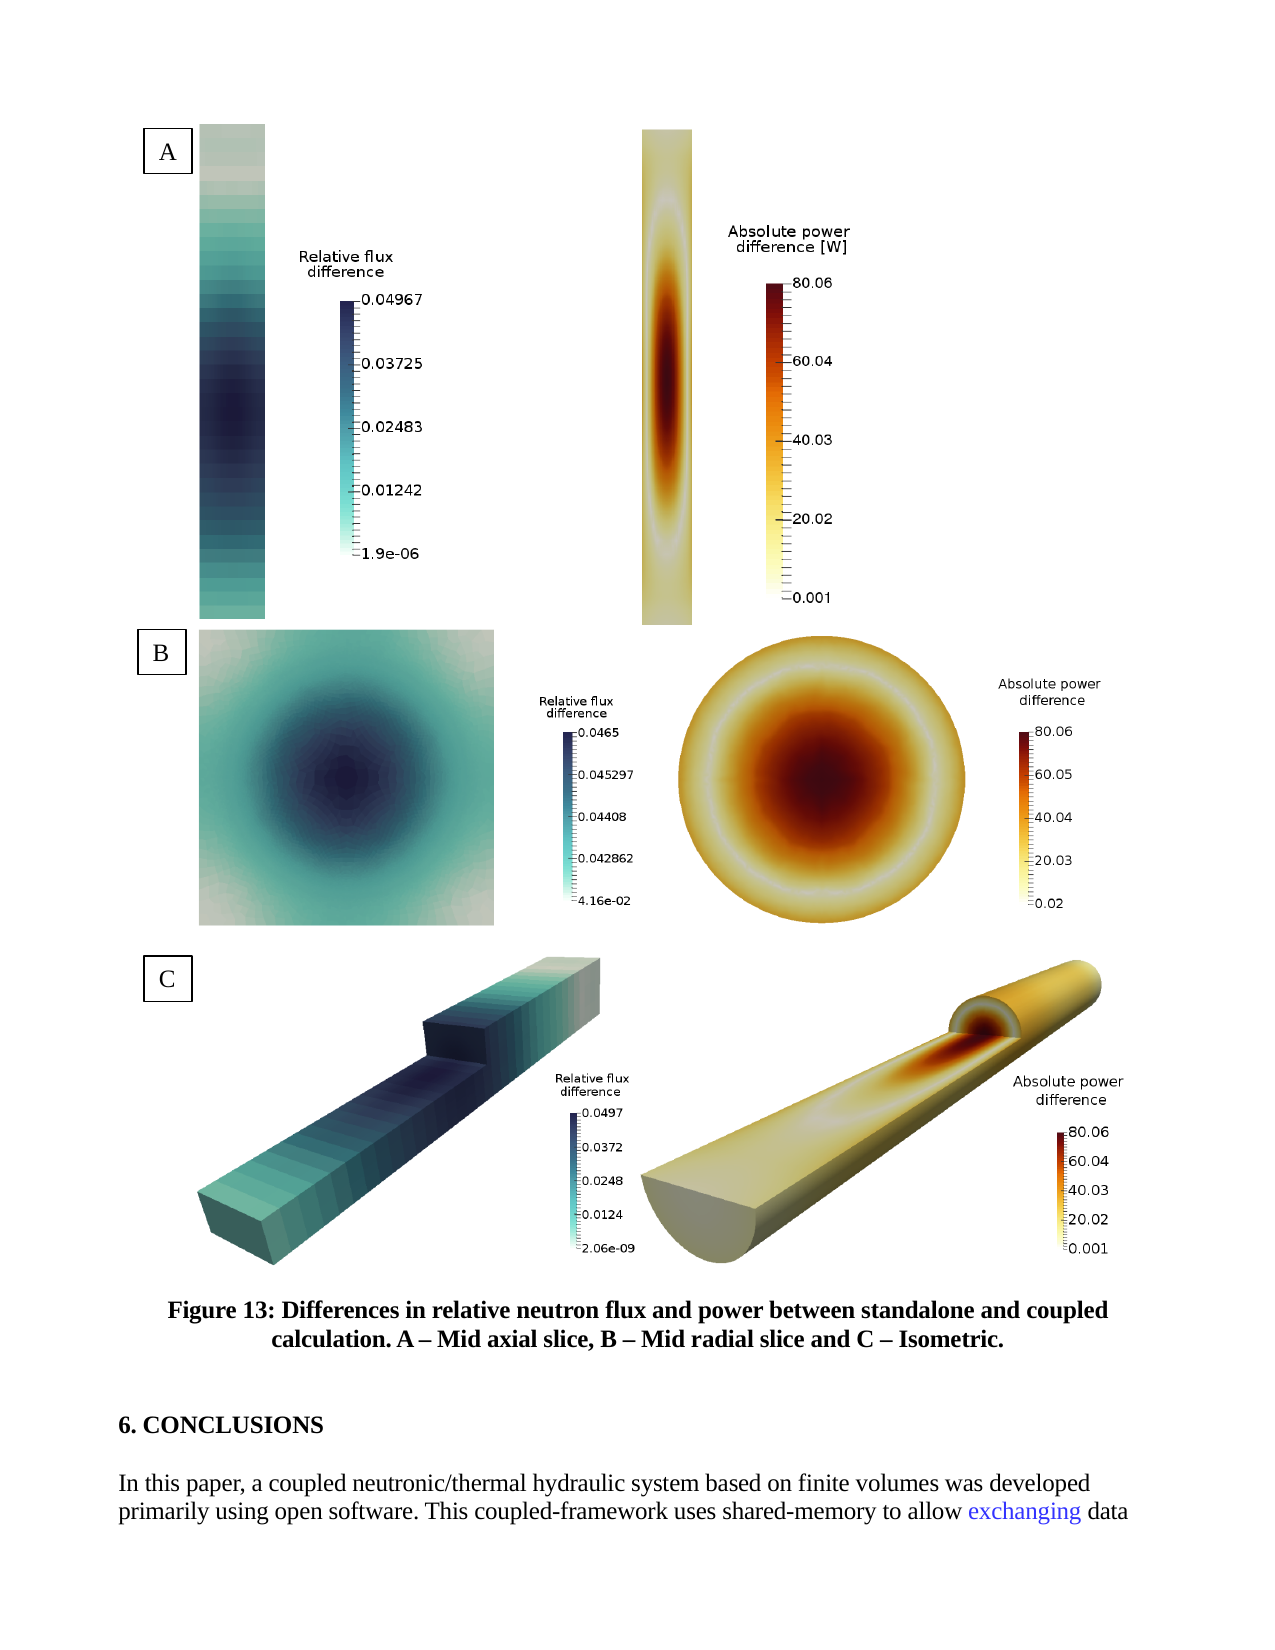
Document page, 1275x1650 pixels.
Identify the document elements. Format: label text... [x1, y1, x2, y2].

text Figure 13: Differences in relative neutron flux and power between standalone and coupled calculation. A – Mid axial slice, B – Mid radial slice and C – Isometric. [118, 1295, 1157, 1353]
text 6. CONCLUSIONS [118, 1410, 1157, 1439]
text In this paper, a coupled neutronic/thermal hydraulic system based on finite volumes was developed primarily using open software. This coupled-framework uses shared-memory to allow exchanging data [118, 1468, 1157, 1525]
